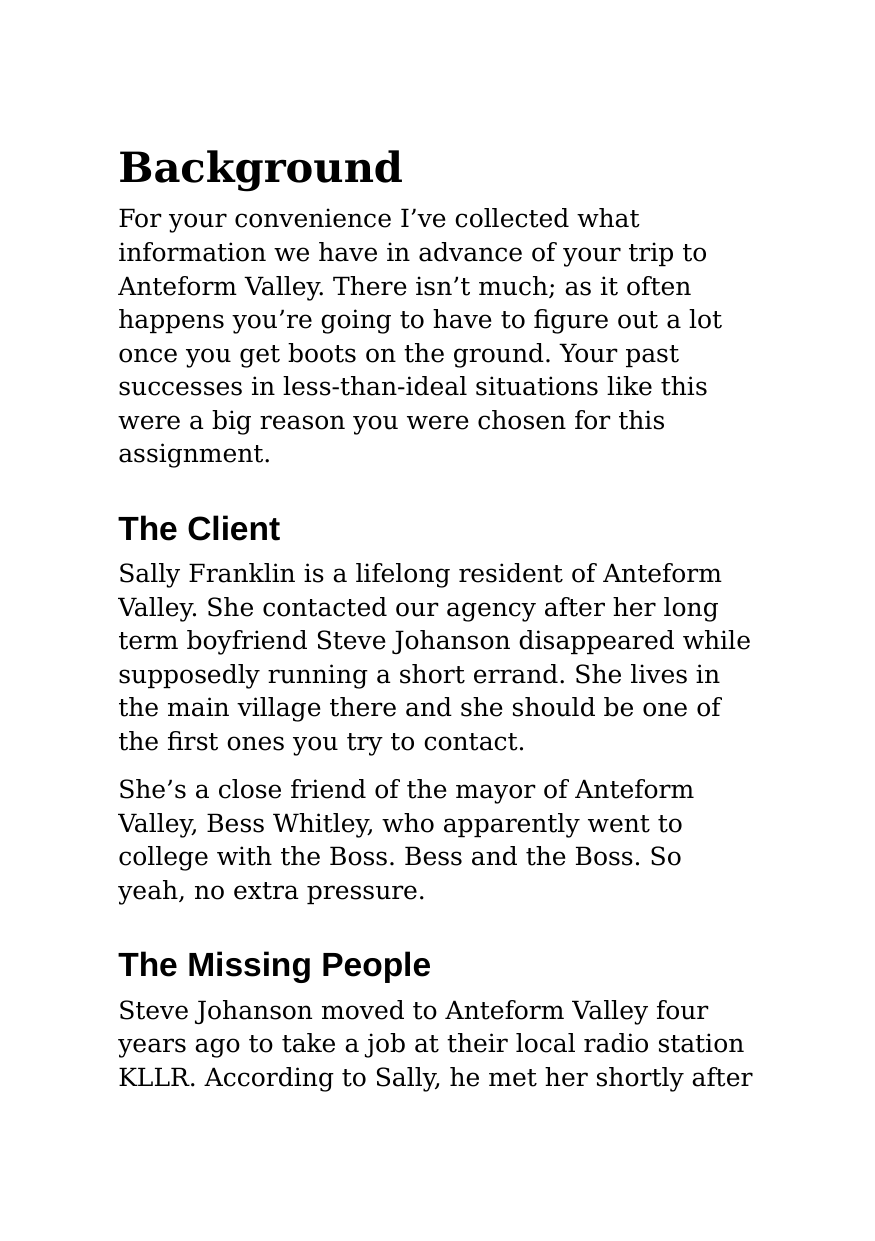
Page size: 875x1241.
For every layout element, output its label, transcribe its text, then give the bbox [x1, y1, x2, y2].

text For your convenience I’ve collected what information we have in advance of your trip to Anteform Valley. There isn’t much; as it often happens you’re going to have to figure out a lot once you get boots on the ground. Your past successes in less-than-ideal situations like this were a big reason you were chosen for this assignment. [118, 204, 756, 468]
subtitle The Missing People [118, 945, 756, 983]
text She’s a close friend of the mayor of Anteform Valley, Bess Whitley, who apparently went to college with the Boss. Bess and the Boss. So yeah, no extra pressure. [118, 775, 756, 905]
subtitle The Client [118, 508, 756, 547]
subtitle Background [118, 143, 756, 192]
text Steve Johanson moved to Anteform Valley four years ago to take a job at their local radio station KLLR. According to Sally, he met her shortly after [118, 996, 756, 1092]
text Sally Franklin is a lifelong resident of Anteform Valley. She contacted our agency after her long term boyfriend Steve Johanson disappeared while supposedly running a short errand. She lives in the main village there and she should be one of the first ones you try to contact. [118, 559, 756, 756]
